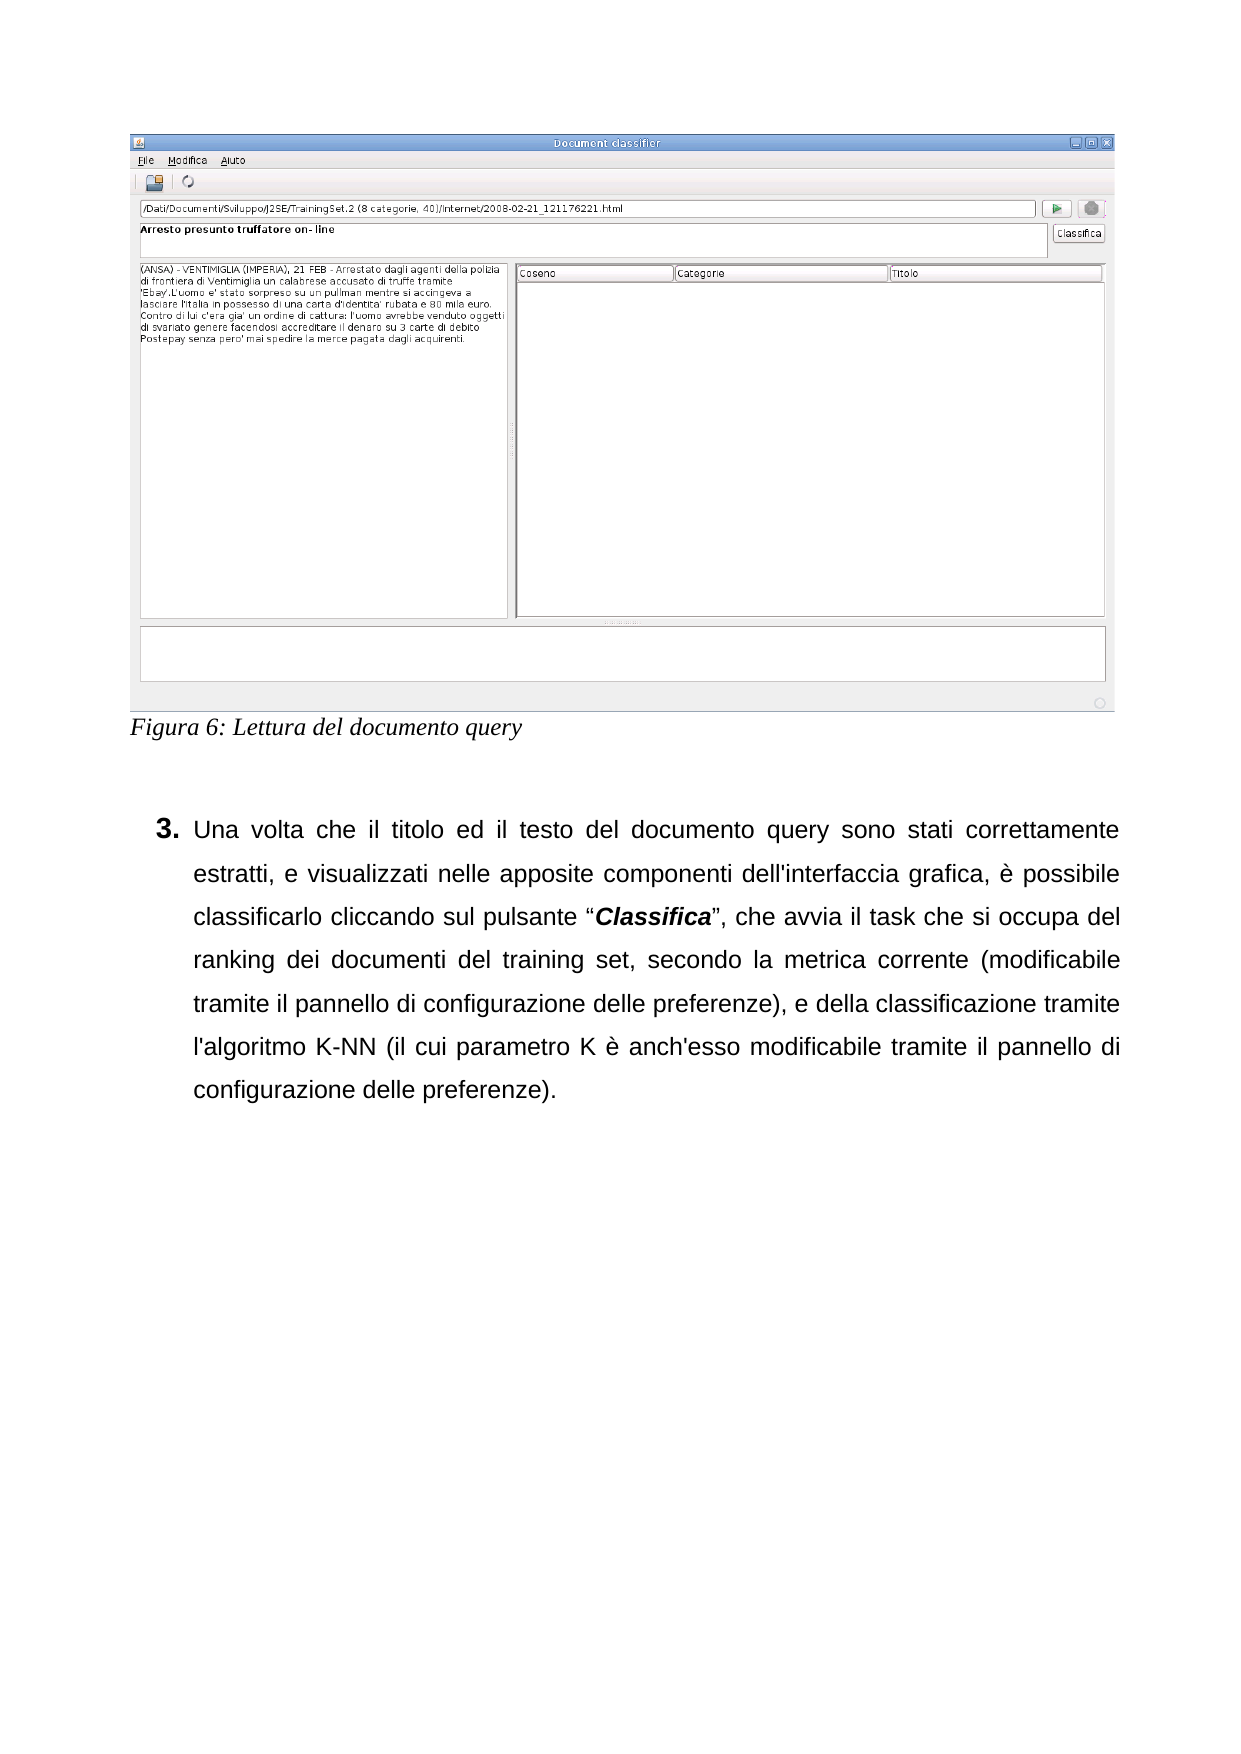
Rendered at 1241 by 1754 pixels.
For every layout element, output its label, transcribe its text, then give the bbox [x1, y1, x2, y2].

list Una volta che il titolo ed il testo del documento query sono stati correttamente estratti, e visualizzati nelle apposite componenti dell'interfaccia grafica, è possibile classificarlo cliccando sul pulsante “Classifica”, che avvia il task che si occupa del ranking dei documenti del training set, secondo la metrica corrente (modificabile tramite il pannello di configurazione delle preferenze), e della classificazione tramite l'algoritmo K-NN (il cui parametro K è anch'esso modificabile tramite il pannello di configurazione delle preferenze). [156, 811, 1122, 1104]
picture [130, 134, 1115, 712]
text Figura 6: Lettura del documento query [130, 712, 1114, 741]
